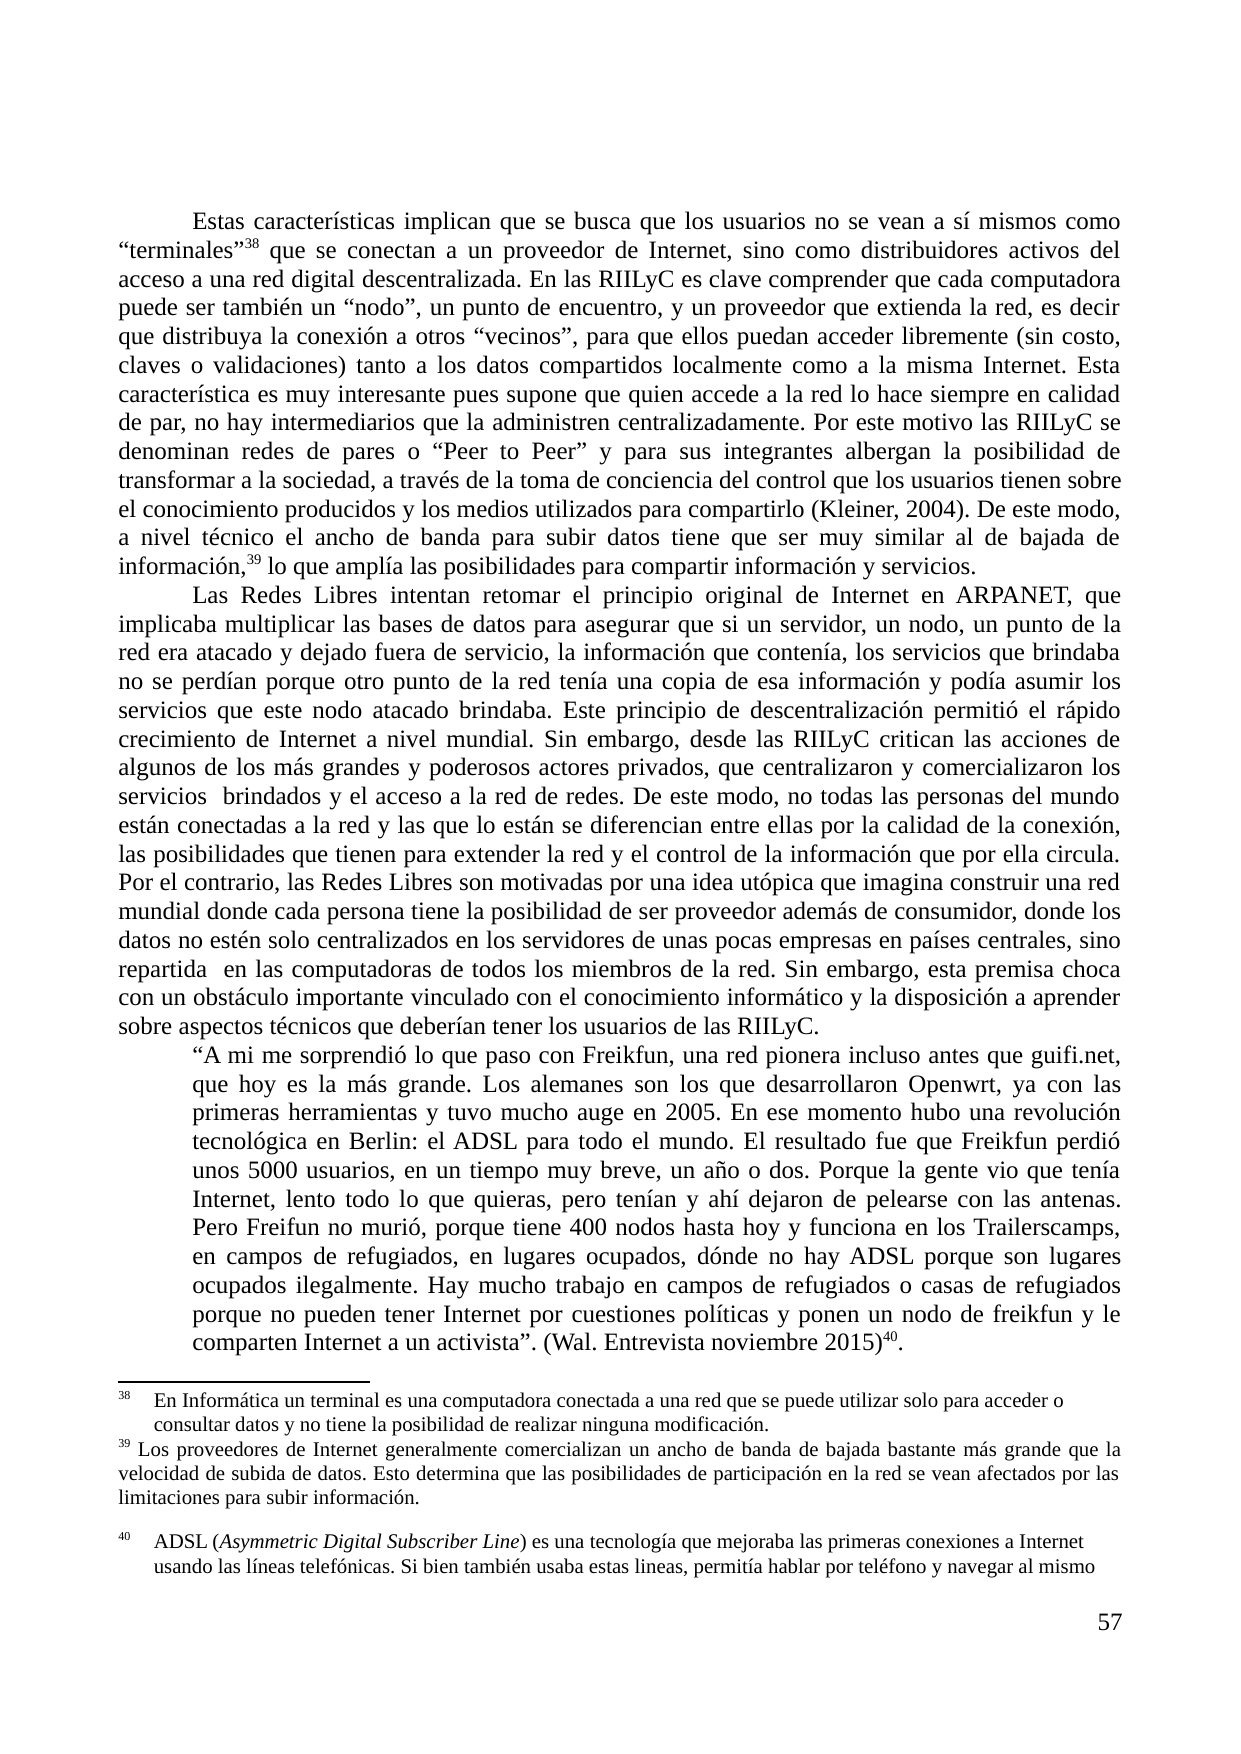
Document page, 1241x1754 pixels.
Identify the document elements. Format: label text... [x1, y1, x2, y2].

text Estas características implican que se busca que los usuarios no se vean a sí mismos como “terminales” que se conectan a un proveedor de Internet, sino como distribuidores activos del acceso a una red digital descentralizada. En las RIILyC es clave comprender que cada computadora puede ser también un “nodo”, un punto de encuentro, y un proveedor que extienda la red, es decir que distribuya la conexión a otros “vecinos”, para que ellos puedan acceder libremente (sin costo, claves o validaciones) tanto a los datos compartidos localmente como a la misma Internet. Esta característica es muy interesante pues supone que quien accede a la red lo hace siempre en calidad de par, no hay intermediarios que la administren centralizadamente. Por este motivo las RIILyC se denominan redes de pares o “Peer to Peer” y para sus integrantes albergan la posibilidad de transformar a la sociedad, a través de la toma de conciencia del control que los usuarios tienen sobre el conocimiento producidos y los medios utilizados para compartirlo (Kleiner, 2004). De este modo, a nivel técnico el ancho de banda para subir datos tiene que ser muy similar al de bajada de información, lo que amplía las posibilidades para compartir información y servicios. [118, 206, 1122, 580]
text En Informática un terminal es una computadora conectada a una red que se puede utilizar solo para acceder o consultar datos y no tiene la posibilidad de realizar ninguna modificación. [118, 1388, 1122, 1436]
text ADSL (Asymmetric Digital Subscriber Line) es una tecnología que mejoraba las primeras conexiones a Internet usando las líneas telefónicas. Si bien también usaba estas lineas, permitía hablar por teléfono y navegar al mismo [118, 1529, 1122, 1578]
text “A mi me sorprendió lo que paso con Freikfun, una red pionera incluso antes que guifi.net, que hoy es la más grande. Los alemanes son los que desarrollaron Openwrt, ya con las primeras herramientas y tuvo mucho auge en 2005. En ese momento hubo una revolución tecnológica en Berlin: el ADSL para todo el mundo. El resultado fue que Freikfun perdió unos 5000 usuarios, en un tiempo muy breve, un año o dos. Porque la gente vio que tenía Internet, lento todo lo que quieras, pero tenían y ahí dejaron de pelearse con las antenas. Pero Freifun no murió, porque tiene 400 nodos hasta hoy y funciona en los Trailerscamps, en campos de refugiados, en lugares ocupados, dónde no hay ADSL porque son lugares ocupados ilegalmente. Hay mucho trabajo en campos de refugiados o casas de refugiados porque no pueden tener Internet por cuestiones políticas y ponen un nodo de freikfun y le comparten Internet a un activista”. (Wal. Entrevista noviembre 2015). [192, 1040, 1122, 1356]
text Las Redes Libres intentan retomar el principio original de Internet en ARPANET, que implicaba multiplicar las bases de datos para asegurar que si un servidor, un nodo, un punto de la red era atacado y dejado fuera de servicio, la información que contenía, los servicios que brindaba no se perdían porque otro punto de la red tenía una copia de esa información y podía asumir los servicios que este nodo atacado brindaba. Este principio de descentralización permitió el rápido crecimiento de Internet a nivel mundial. Sin embargo, desde las RIILyC critican las acciones de algunos de los más grandes y poderosos actores privados, que centralizaron y comercializaron los servicios brindados y el acceso a la red de redes. De este modo, no todas las personas del mundo están conectadas a la red y las que lo están se diferencian entre ellas por la calidad de la conexión, las posibilidades que tienen para extender la red y el control de la información que por ella circula. Por el contrario, las Redes Libres son motivadas por una idea utópica que imagina construir una red mundial donde cada persona tiene la posibilidad de ser proveedor además de consumidor, donde los datos no estén solo centralizados en los servidores de unas pocas empresas en países centrales, sino repartida en las computadoras de todos los miembros de la red. Sin embargo, esta premisa choca con un obstáculo importante vinculado con el conocimiento informático y la disposición a aprender sobre aspectos técnicos que deberían tener los usuarios de las RIILyC. [118, 580, 1122, 1040]
text Los proveedores de Internet generalmente comercializan un ancho de banda de bajada bastante más grande que la velocidad de subida de datos. Esto determina que las posibilidades de participación en la red se vean afectados por las limitaciones para subir información. [118, 1436, 1122, 1509]
